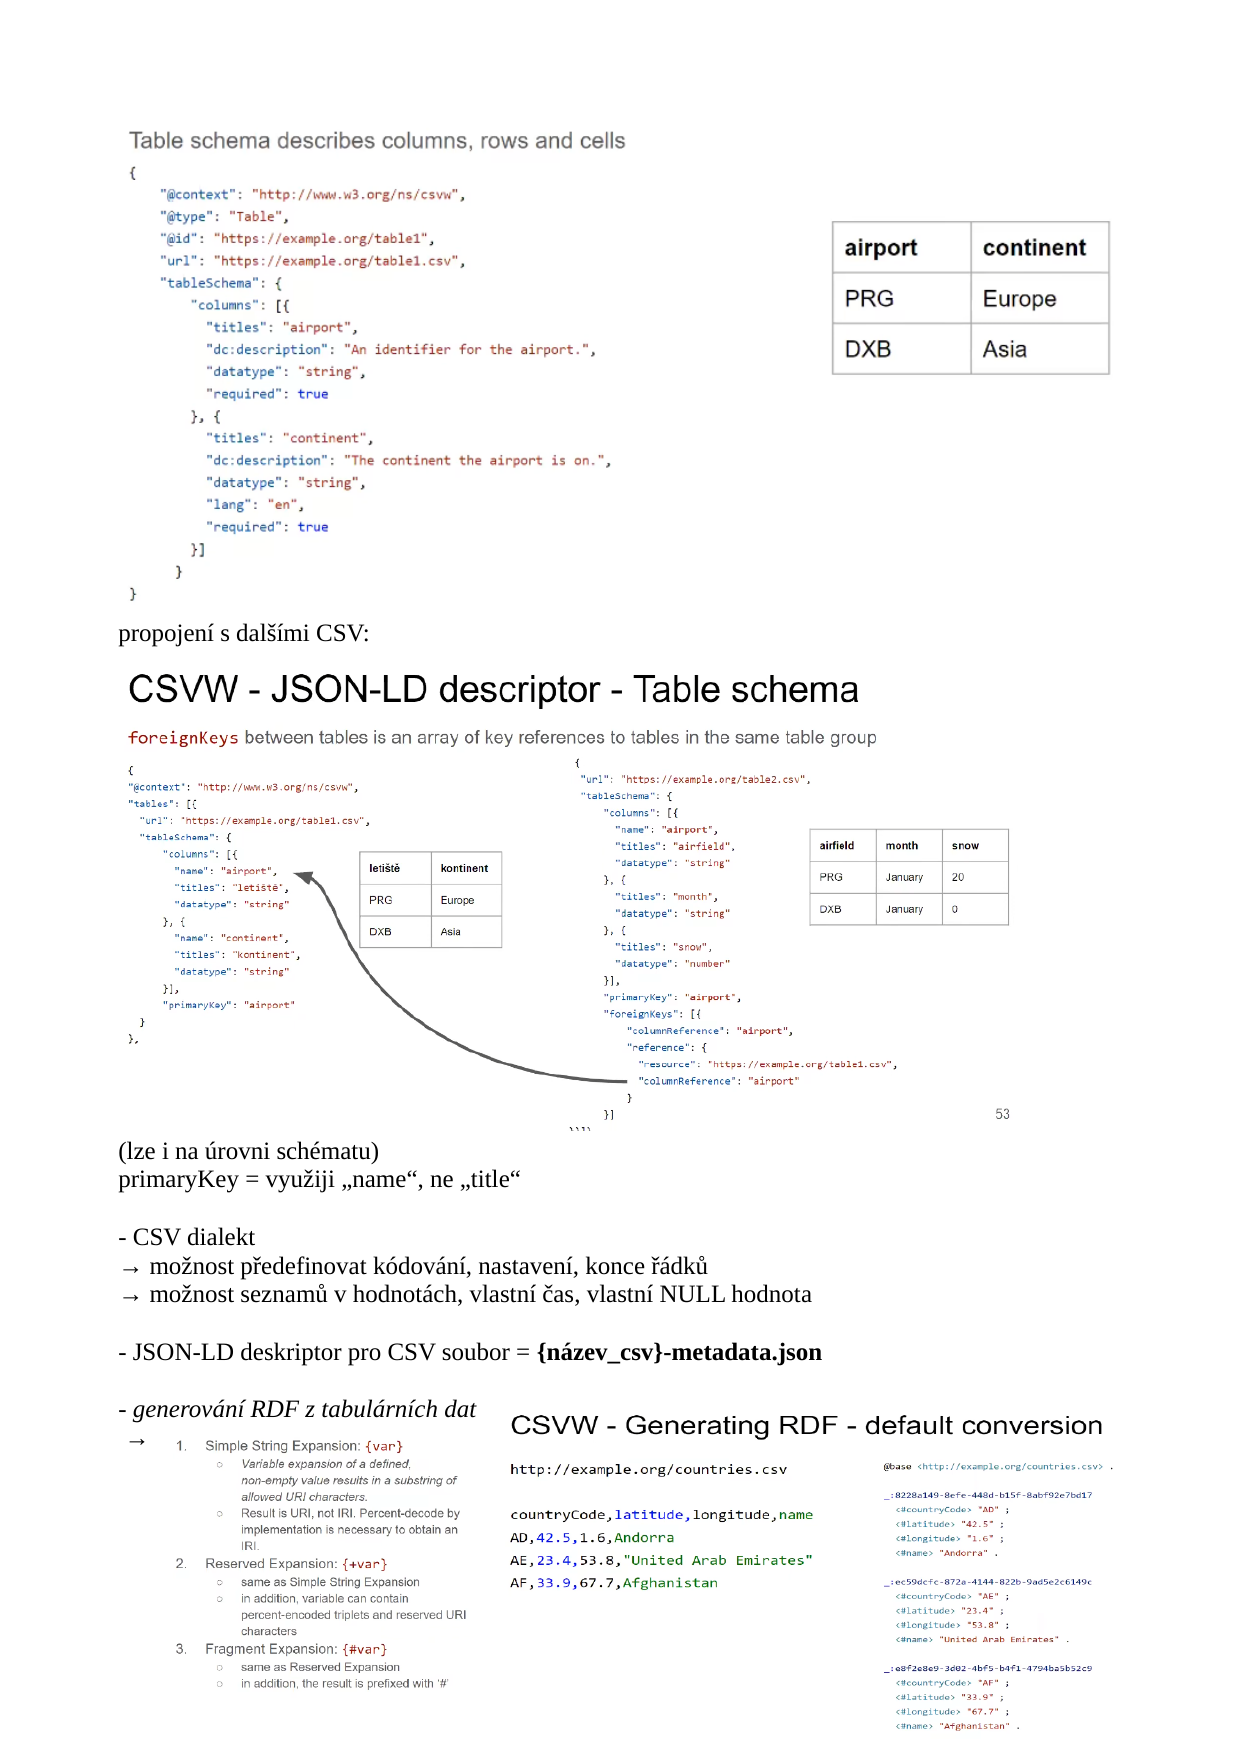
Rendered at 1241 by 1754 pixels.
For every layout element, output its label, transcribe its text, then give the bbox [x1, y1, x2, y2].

picture [172, 1429, 473, 1700]
text (lze i na úrovni schématu) [118, 1136, 1122, 1164]
text propojení s dalšími CSV: [118, 619, 1122, 647]
picture [500, 1410, 1122, 1739]
picture [106, 649, 1019, 1131]
text - CSV dialekt → možnost předefinovat kódování, nastavení, konce řádků → možnost seznamů v hodnotách, vlastní čas, vlastní NULL hodnota - JSON-LD deskriptor pro CSV soubor = {název_csv}-metadata.json [118, 1222, 1122, 1366]
text primaryKey = využiji „name“, ne „title“ [118, 1164, 1122, 1193]
picture [118, 118, 1123, 619]
text - generování RDF z tabulárních dat → [118, 1394, 1122, 1452]
